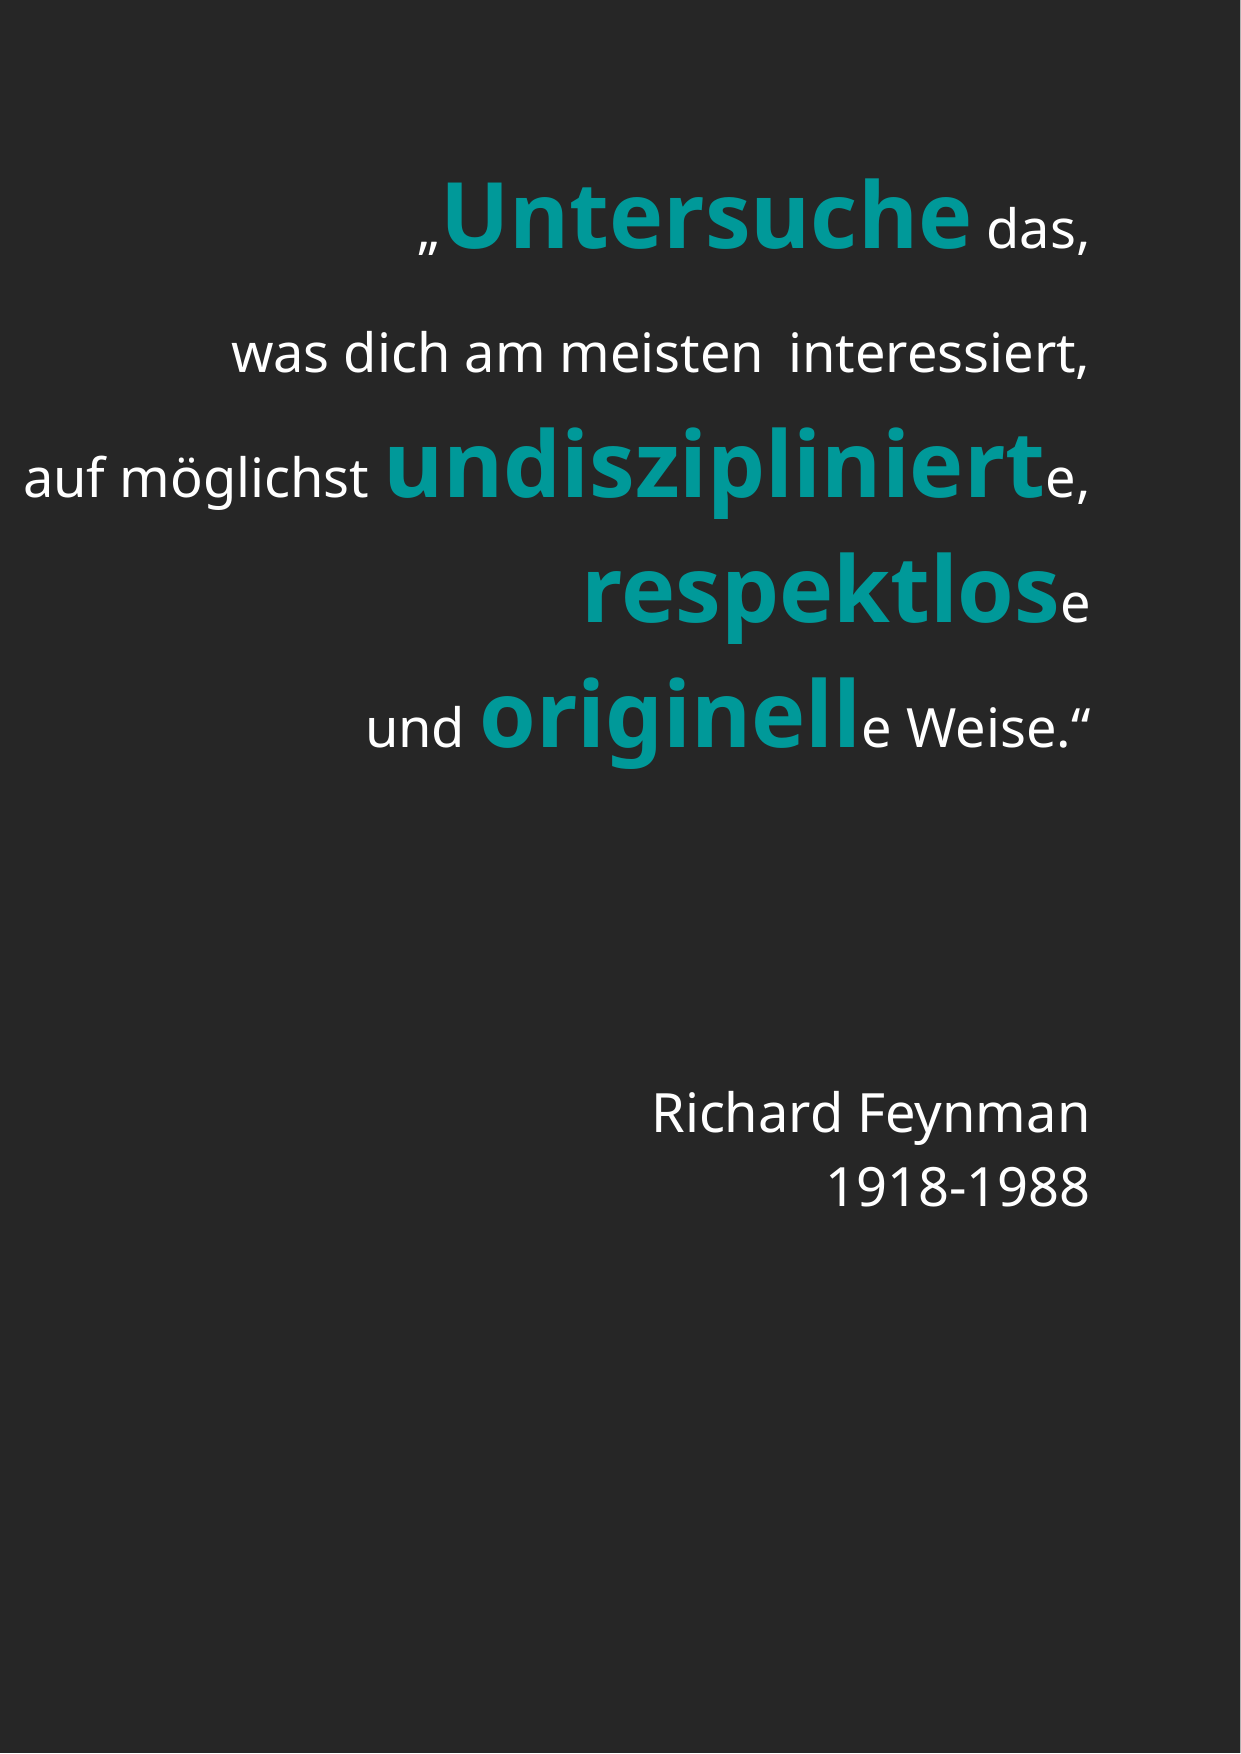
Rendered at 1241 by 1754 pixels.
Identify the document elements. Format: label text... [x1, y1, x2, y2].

text „Untersuche das, was dich am meisten interessiert, auf möglichst undisziplinierte, respektlose und originelle Weise.“ [0, 150, 1091, 774]
text Richard Feynman 1918-1988 [150, 1074, 1091, 1222]
